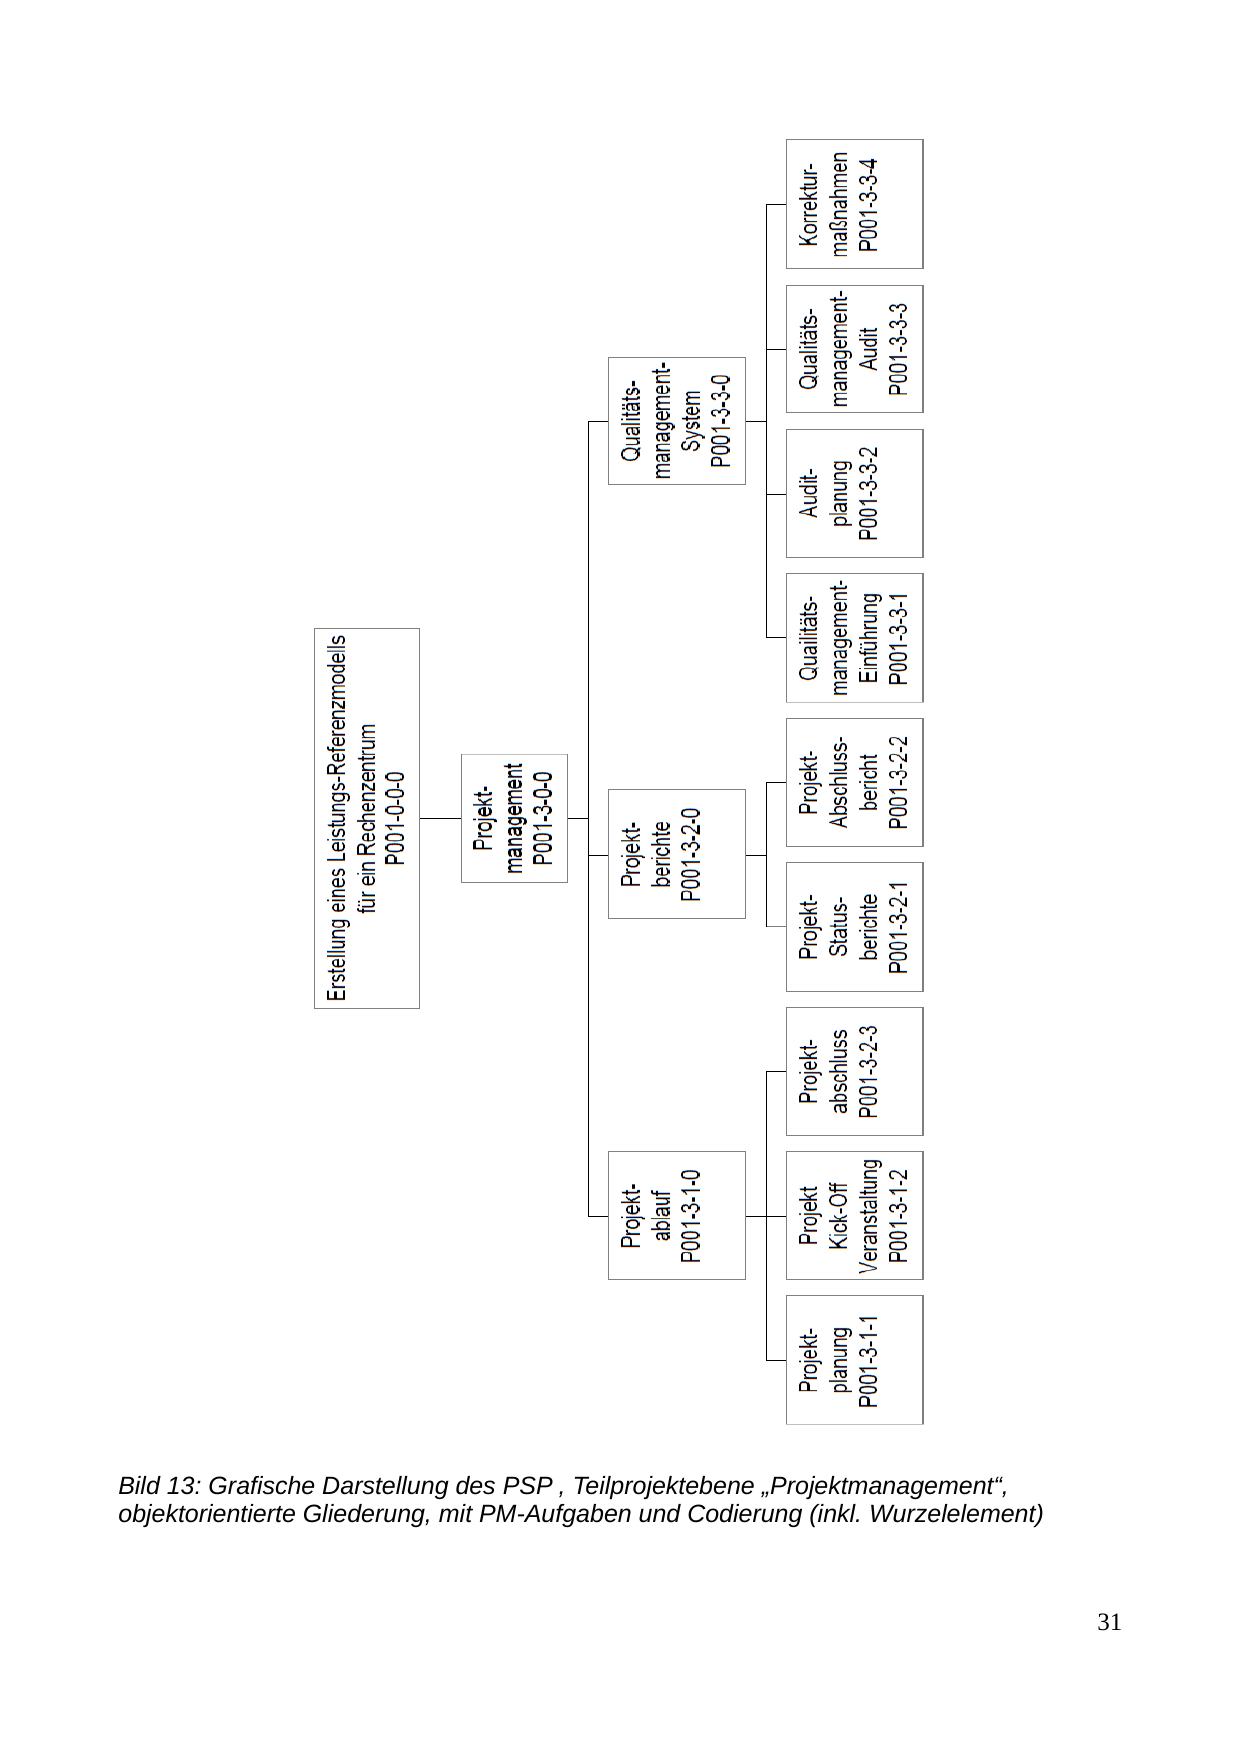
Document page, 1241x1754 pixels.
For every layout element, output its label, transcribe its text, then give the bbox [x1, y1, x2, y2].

text Bild 13: Grafische Darstellung des PSP , Teilprojektebene „Projektmanagement“, objektorientierte Gliederung, mit PM-Aufgaben und Codierung (inkl. Wurzelelement) [118, 1471, 1122, 1528]
picture [302, 118, 938, 1442]
